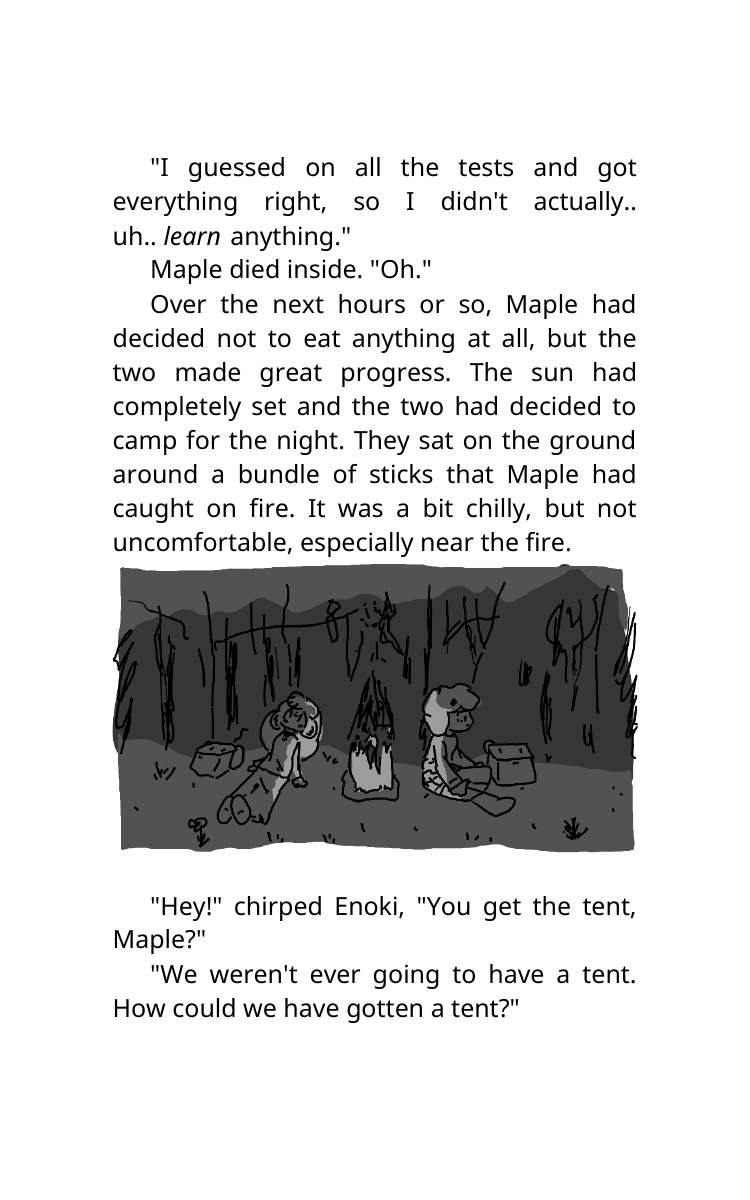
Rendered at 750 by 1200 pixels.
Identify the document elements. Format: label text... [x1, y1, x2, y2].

text Maple died inside. "Oh." [112, 252, 637, 286]
text Over the next hours or so, Maple had decided not to eat anything at all, but the two made great progress. The sun had completely set and the two had decided to camp for the night. They sat on the ground around a bundle of sticks that Maple had caught on fire. It was a bit chilly, but not uncomfortable, especially near the fire. [112, 286, 637, 558]
text "Hey!" chirped Enoki, "You get the tent, Maple?" [112, 888, 637, 956]
text "We weren't ever going to have a tent. How could we have gotten a tent?" [112, 956, 637, 1024]
text "I guessed on all the tests and got everything right, so I didn't actually.. uh.. learn anything." [112, 150, 637, 252]
picture [112, 558, 638, 854]
